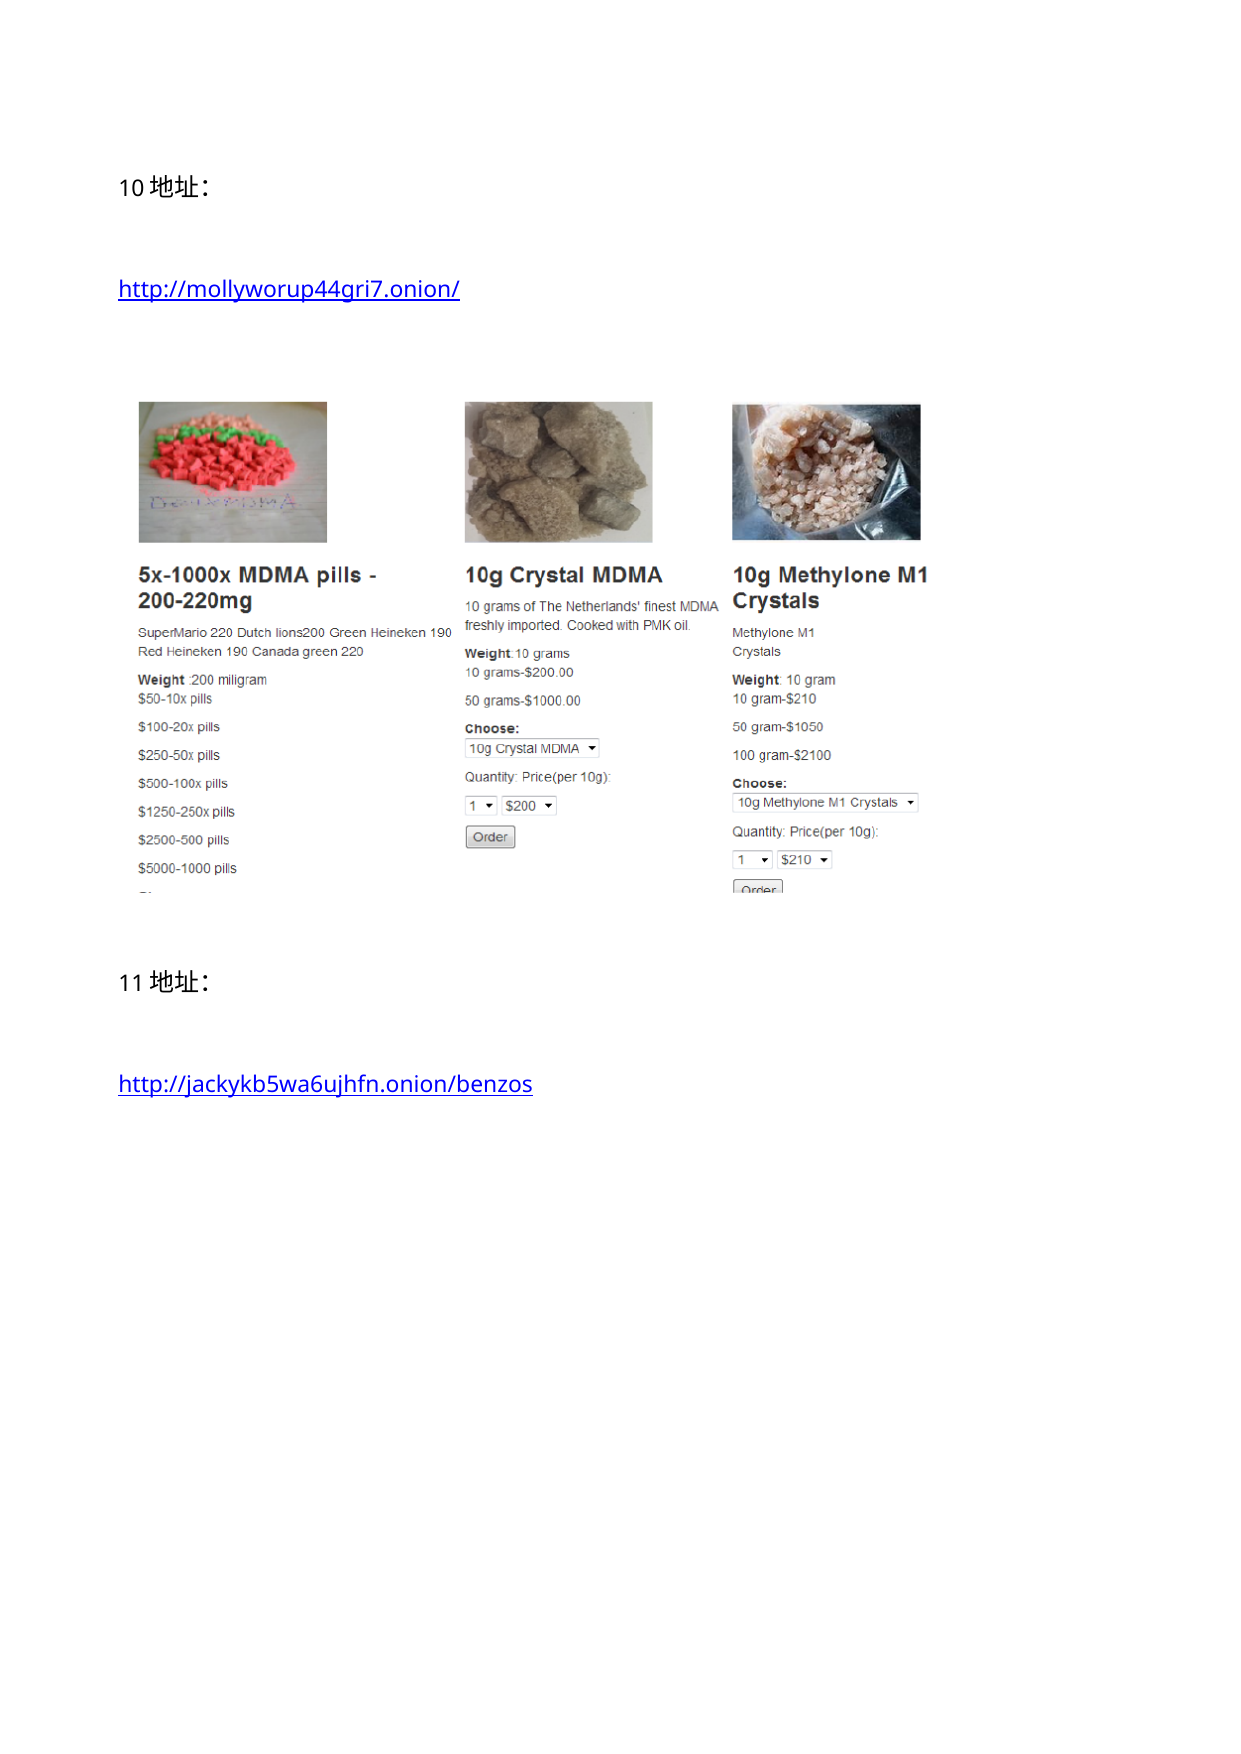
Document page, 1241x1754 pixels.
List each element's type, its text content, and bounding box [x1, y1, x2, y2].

text http://mollyworup44gri7.onion/ [118, 273, 1122, 304]
text 11地址： [118, 962, 1122, 998]
text 10地址： [118, 167, 1122, 203]
text http://jackykb5wa6ujhfn.onion/benzos [118, 1068, 1122, 1099]
